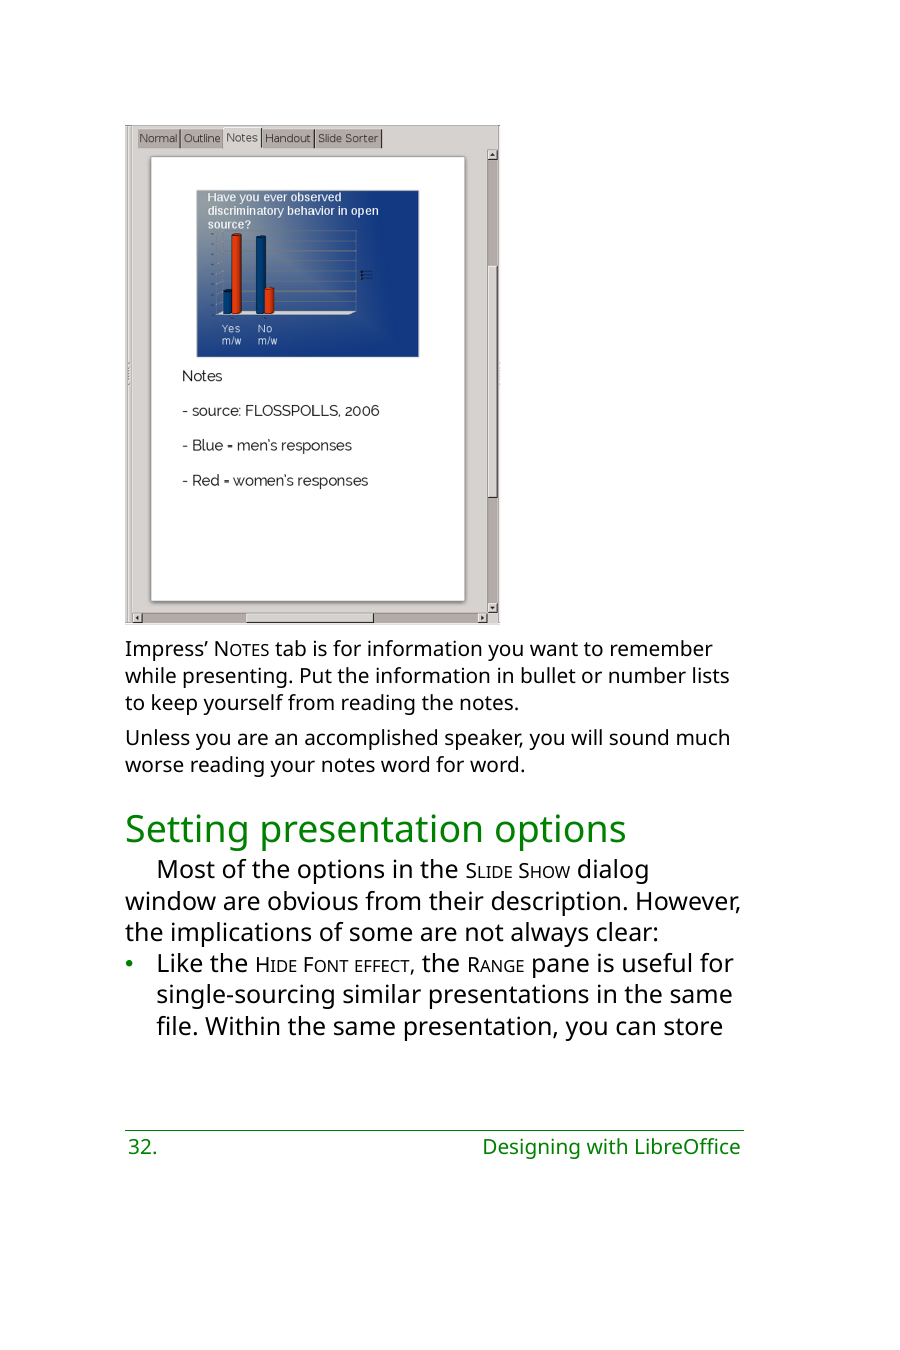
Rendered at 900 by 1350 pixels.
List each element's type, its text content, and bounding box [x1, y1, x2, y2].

picture [125, 125, 501, 625]
table_header [501, 125, 744, 624]
subtitle Setting presentation options [125, 803, 744, 854]
table_cell Impress’ Notes tab is for information you want to remember while presenting. Put the information in bullet or number lists to keep yourself from reading the notes. Unless you are an accomplished speaker, you will sound much worse reading your notes word for word. [125, 627, 744, 778]
list Like the Hide Font effect, the Range pane is useful for single-sourcing similar presentations in the same file. Within the same presentation, you can store [125, 948, 744, 1041]
text Most of the options in the Slide Show dialog window are obvious from their description. However, the implications of some are not always clear: [125, 854, 744, 948]
